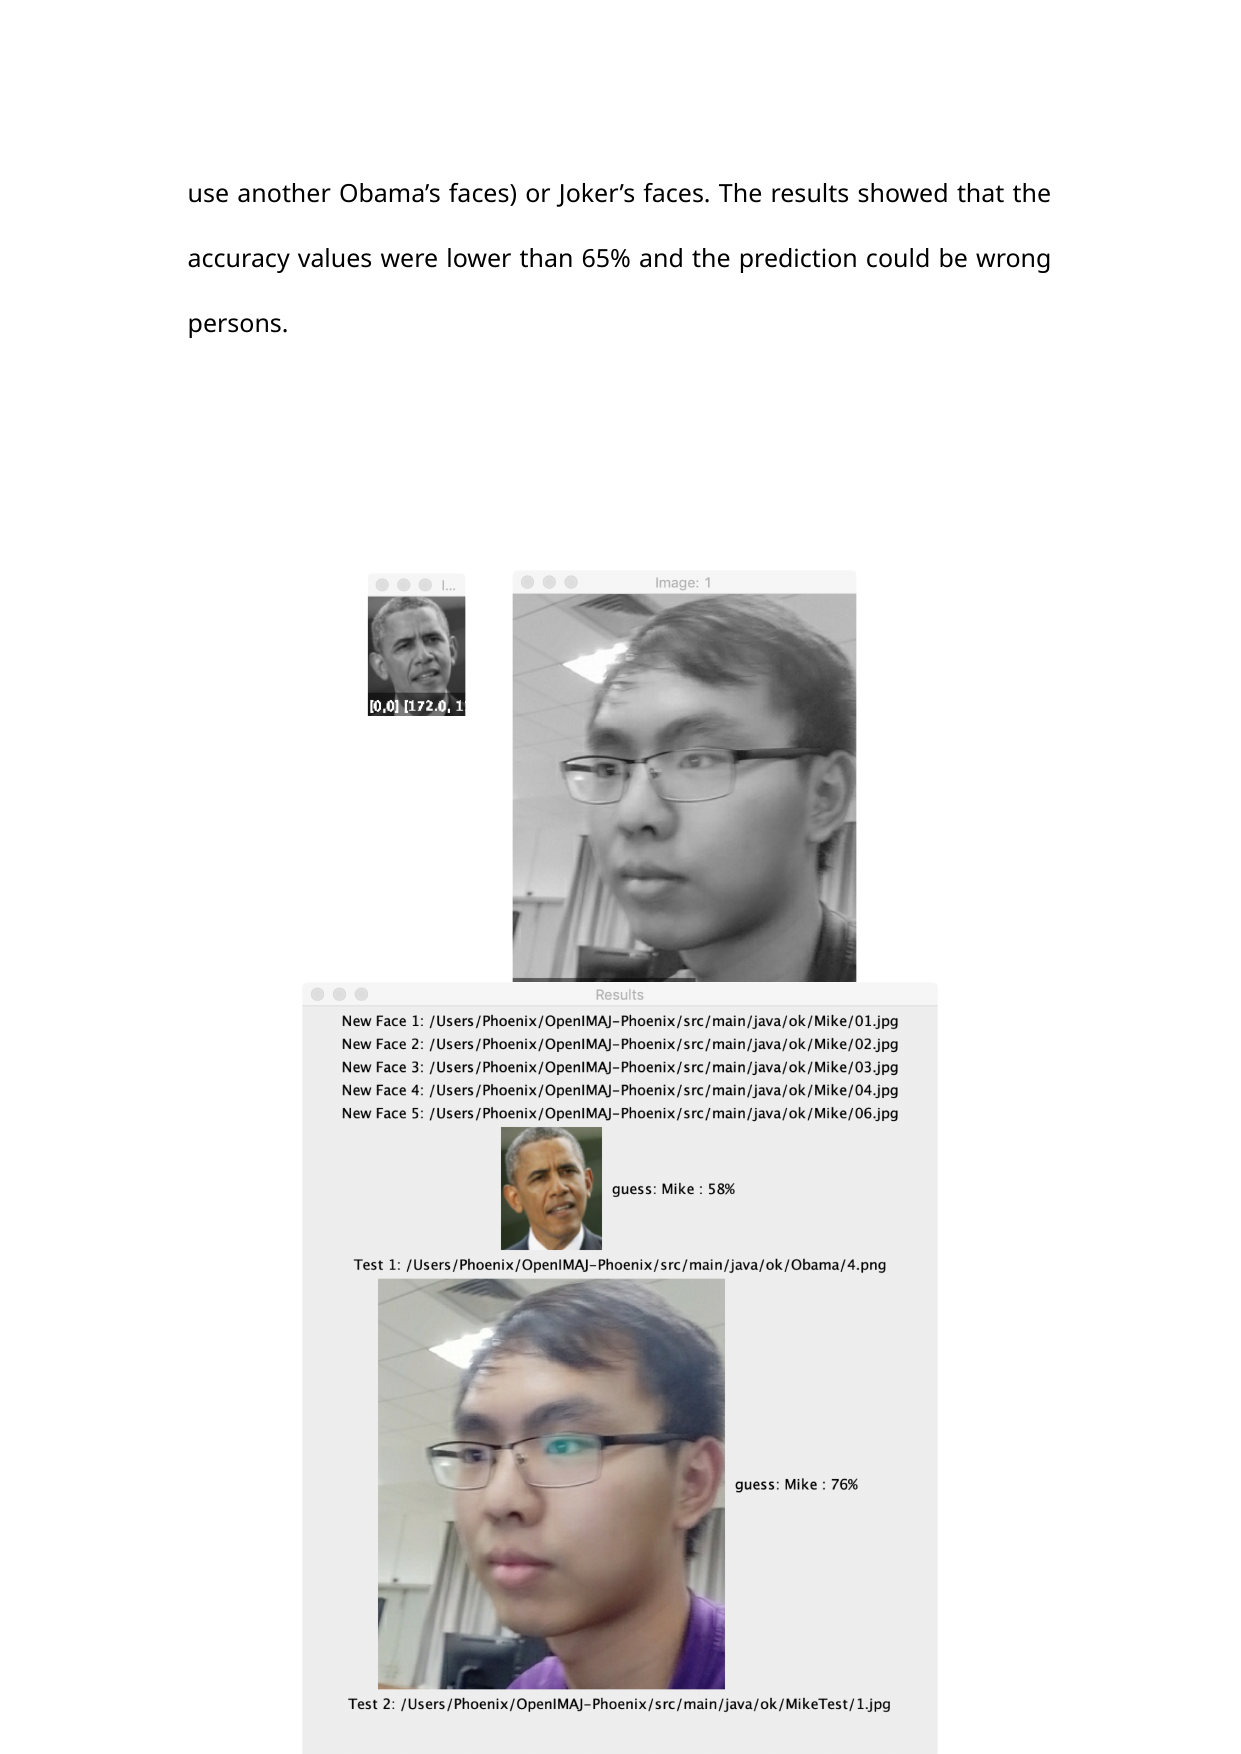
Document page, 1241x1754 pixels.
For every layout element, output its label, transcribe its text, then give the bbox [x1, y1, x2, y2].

picture [367, 573, 466, 716]
text use another Obama’s faces) or Joker’s faces. The results showed that the accuracy values were lower than 65% and the prediction could be wrong persons. [187, 160, 1053, 355]
picture [302, 570, 938, 1754]
